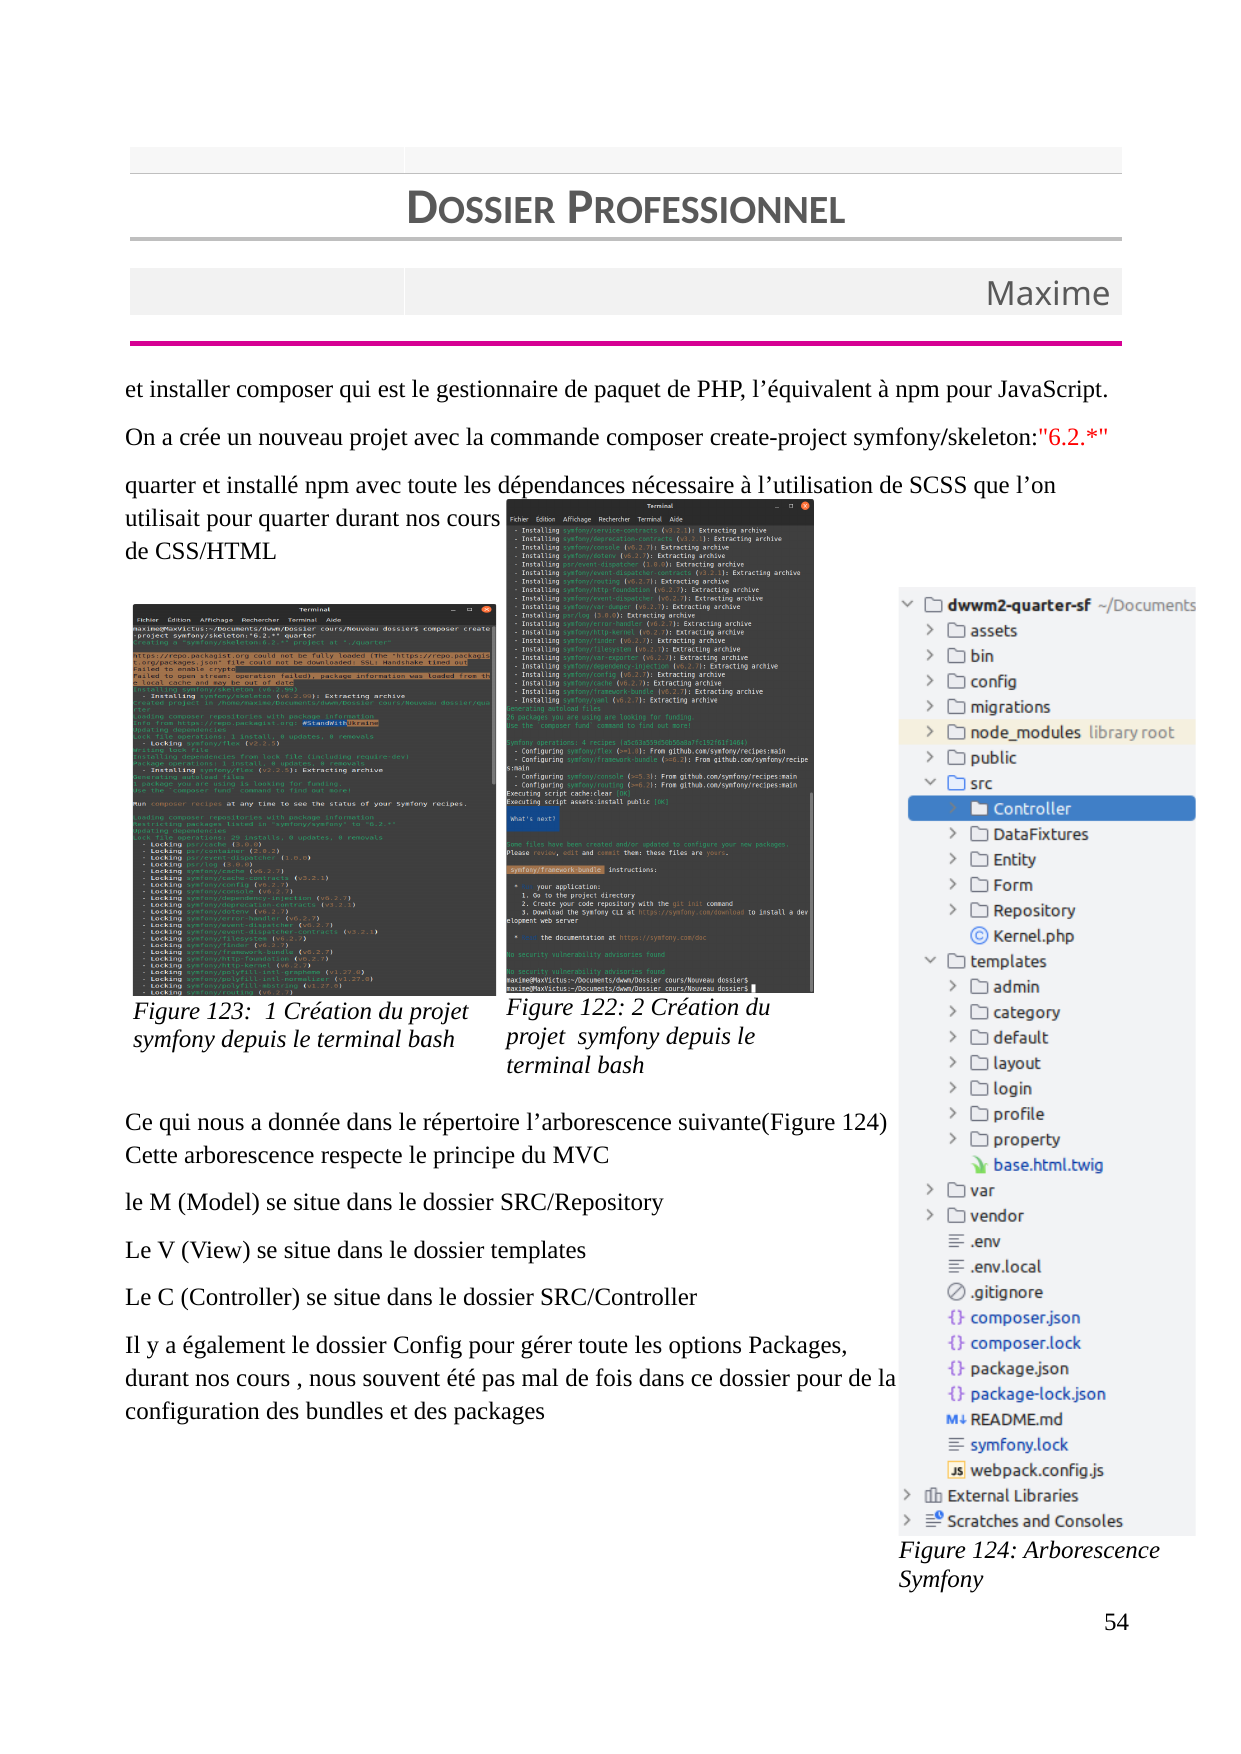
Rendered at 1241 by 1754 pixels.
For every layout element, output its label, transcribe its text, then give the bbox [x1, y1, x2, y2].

text Figure 123: 1 Création du projet symfony depuis le terminal bash [133, 996, 496, 1053]
picture [506, 499, 814, 993]
text et installer composer qui est le gestionnaire de paquet de PHP, l’équivalent à npm pour JavaScript. [125, 374, 1123, 403]
picture [132, 604, 497, 996]
text quarter et installé npm avec toute les dépendances nécessaire à l’utilisation de SCSS que l’on utilisait pour quarter durant nos cours de CSS/HTML [125, 470, 1123, 564]
text Figure 122: 2 Création du projet symfony depuis le terminal bash [506, 993, 814, 1079]
text Le V (View) se situe dans le dossier templates [125, 1235, 898, 1264]
text Ce qui nous a donnée dans le répertoire l’arborescence suivante(Figure 124) Cette arborescence respecte le principe du MVC [125, 1012, 898, 1168]
text Il y a également le dossier Config pour gérer toute les options Packages, durant nos cours , nous souvent été pas mal de fois dans ce dossier pour de la configuration des bundles et des packages [125, 1330, 898, 1425]
text On a crée un nouveau projet avec la commande composer create-project symfony/skeleton:"6.2.*" [125, 422, 1123, 451]
text Le C (Controller) se situe dans le dossier SRC/Controller [125, 1282, 898, 1311]
picture [898, 587, 1196, 1536]
text Figure 124: Arborescence Symfony [898, 1536, 1196, 1593]
text le M (Model) se situe dans le dossier SRC/Repository [125, 1187, 898, 1216]
